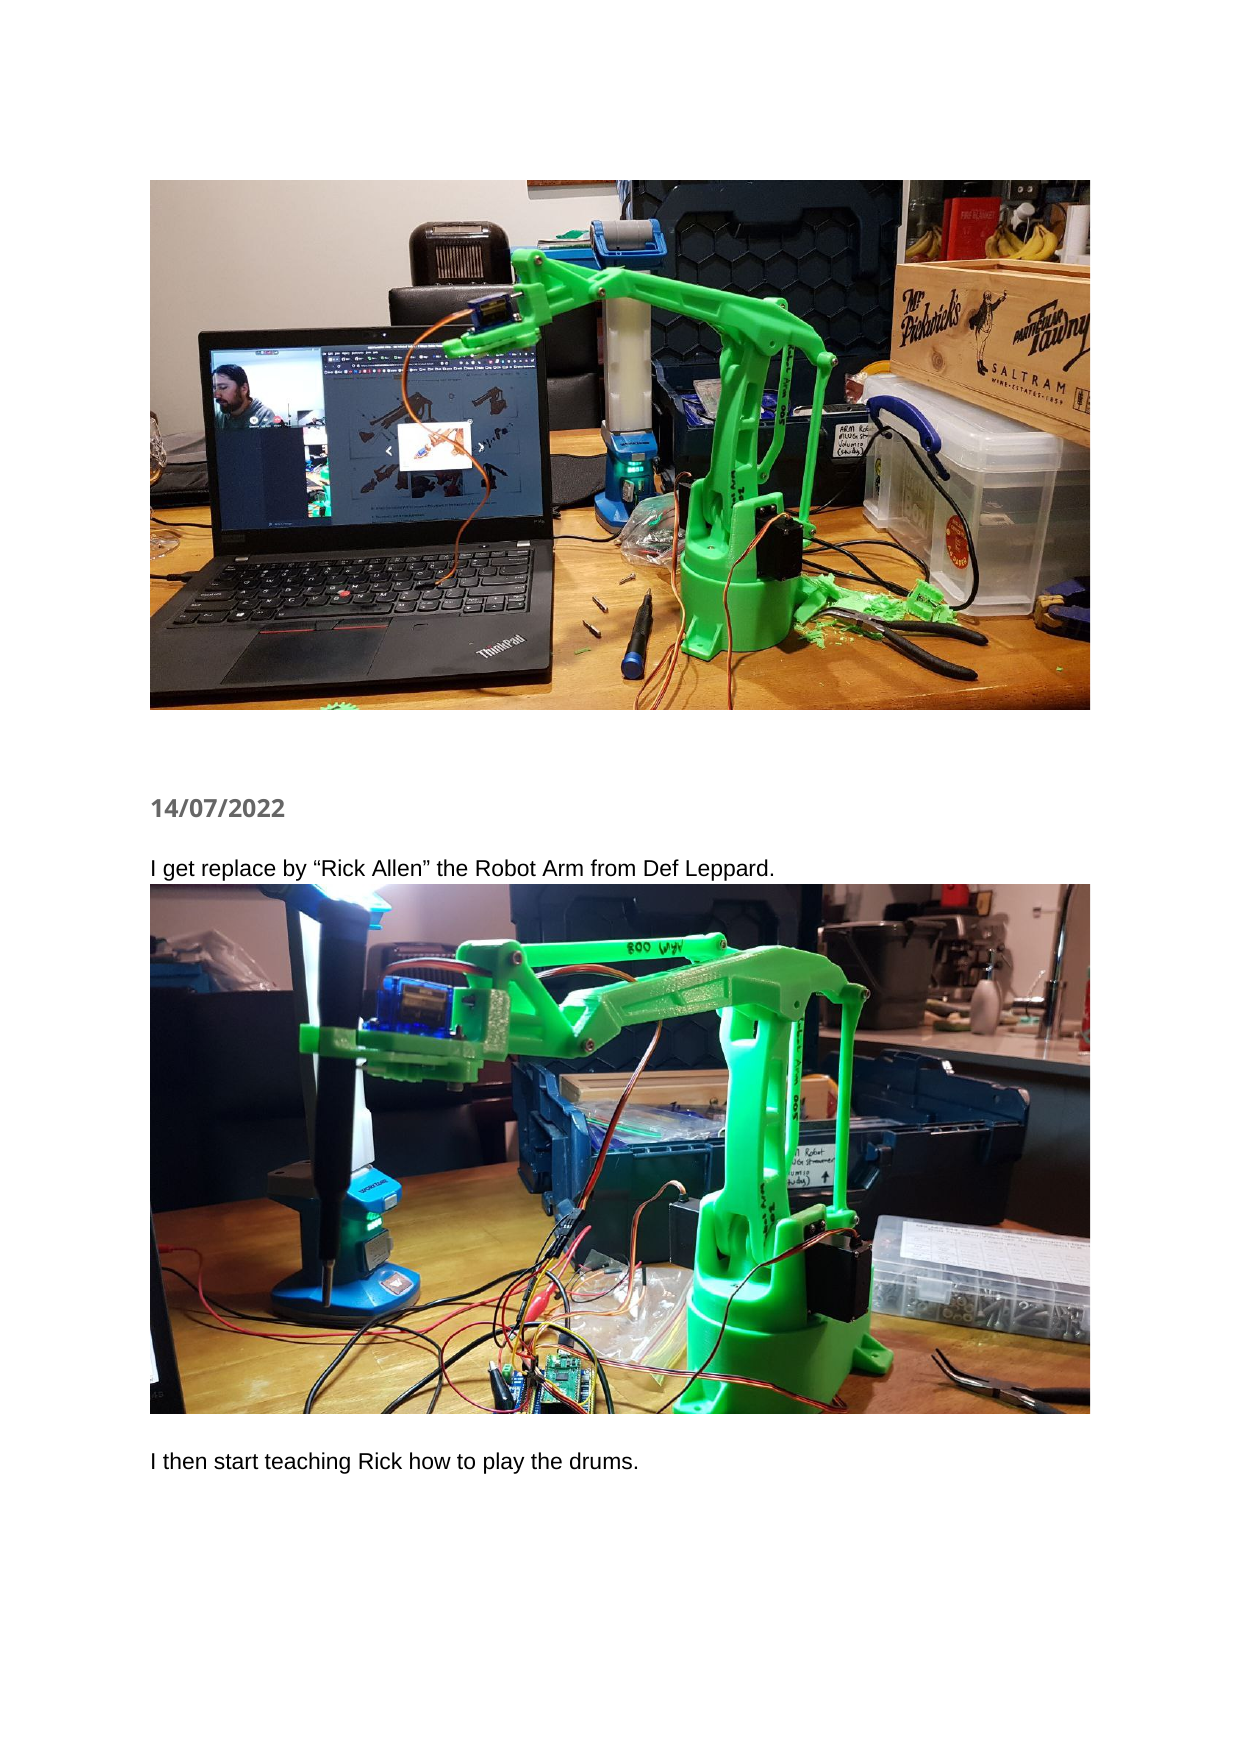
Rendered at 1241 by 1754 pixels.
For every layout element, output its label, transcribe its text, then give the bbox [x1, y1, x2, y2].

subtitle 14/07/2022 [150, 790, 1090, 824]
text I then start teaching Rick how to play the drums. [150, 1448, 1090, 1474]
picture [150, 180, 1091, 710]
picture [150, 884, 1091, 1414]
text I get replace by “Rick Allen” the Robot Arm from Def Leppard. [150, 854, 1090, 881]
